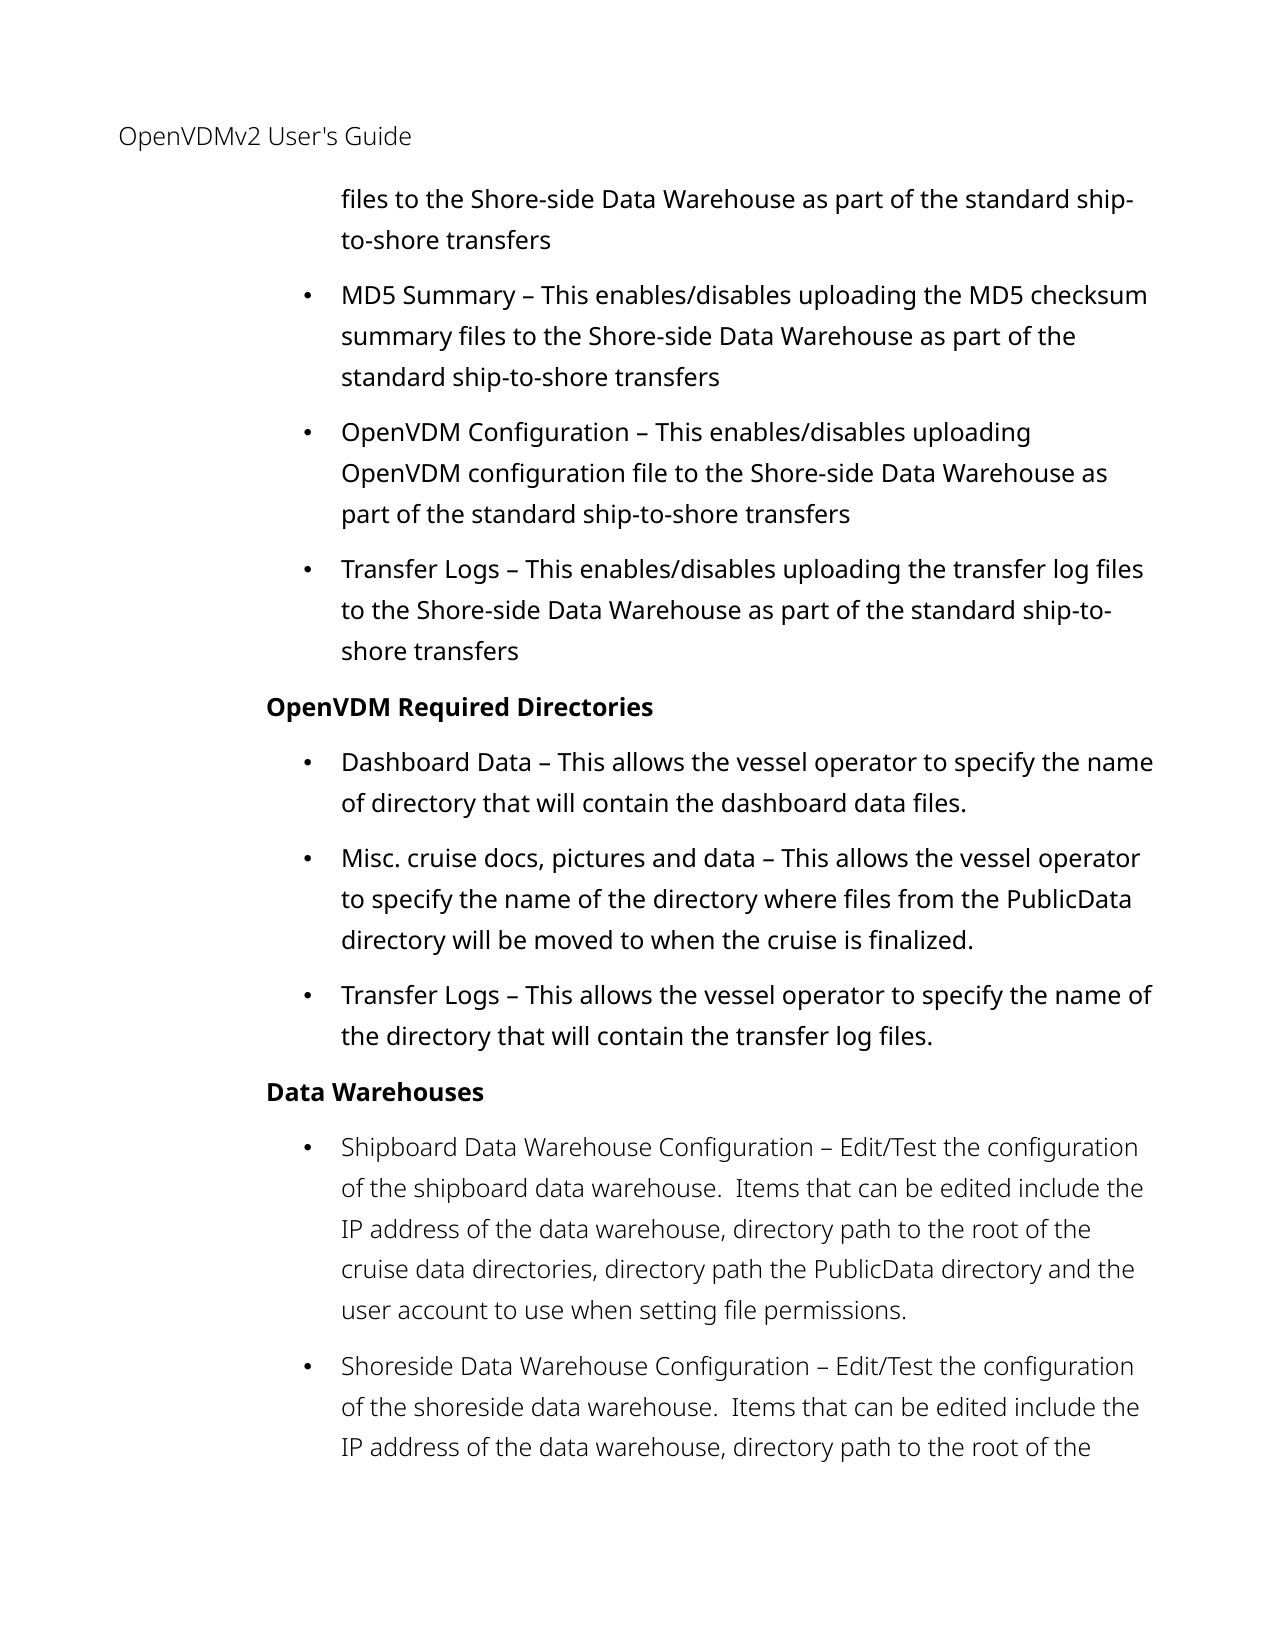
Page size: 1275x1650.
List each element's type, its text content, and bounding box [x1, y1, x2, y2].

list Shoreside Data Warehouse Configuration – Edit/Test the configuration of the shoreside data warehouse. Items that can be edited include the IP address of the data warehouse, directory path to the root of the [303, 1348, 1157, 1464]
list Transfer Logs – This enables/disables uploading the transfer log files to the Shore-side Data Warehouse as part of the standard ship-to-shore transfers [303, 552, 1157, 668]
text OpenVDM Required Directories [266, 689, 1157, 723]
text Data Warehouses [266, 1074, 1157, 1108]
list Transfer Logs – This allows the vessel operator to specify the name of the directory that will contain the transfer log files. [303, 978, 1157, 1053]
list Dashboard Data – This allows the vessel operator to specify the name of directory that will contain the dashboard data files. [303, 744, 1157, 819]
list Shipboard Data Warehouse Configuration – Edit/Test the configuration of the shipboard data warehouse. Items that can be edited include the IP address of the data warehouse, directory path to the root of the cruise data directories, directory path the PublicData directory and the user account to use when setting file permissions. [303, 1129, 1157, 1327]
list OpenVDM Configuration – This enables/disables uploading OpenVDM configuration file to the Shore-side Data Warehouse as part of the standard ship-to-shore transfers [303, 415, 1157, 531]
list files to the Shore-side Data Warehouse as part of the standard ship-to-shore transfers [303, 182, 1157, 257]
list MD5 Summary – This enables/disables uploading the MD5 checksum summary files to the Shore-side Data Warehouse as part of the standard ship-to-shore transfers [303, 278, 1157, 394]
list Misc. cruise docs, pictures and data – This allows the vessel operator to specify the name of the directory where files from the PublicData directory will be moved to when the cruise is finalized. [303, 841, 1157, 957]
